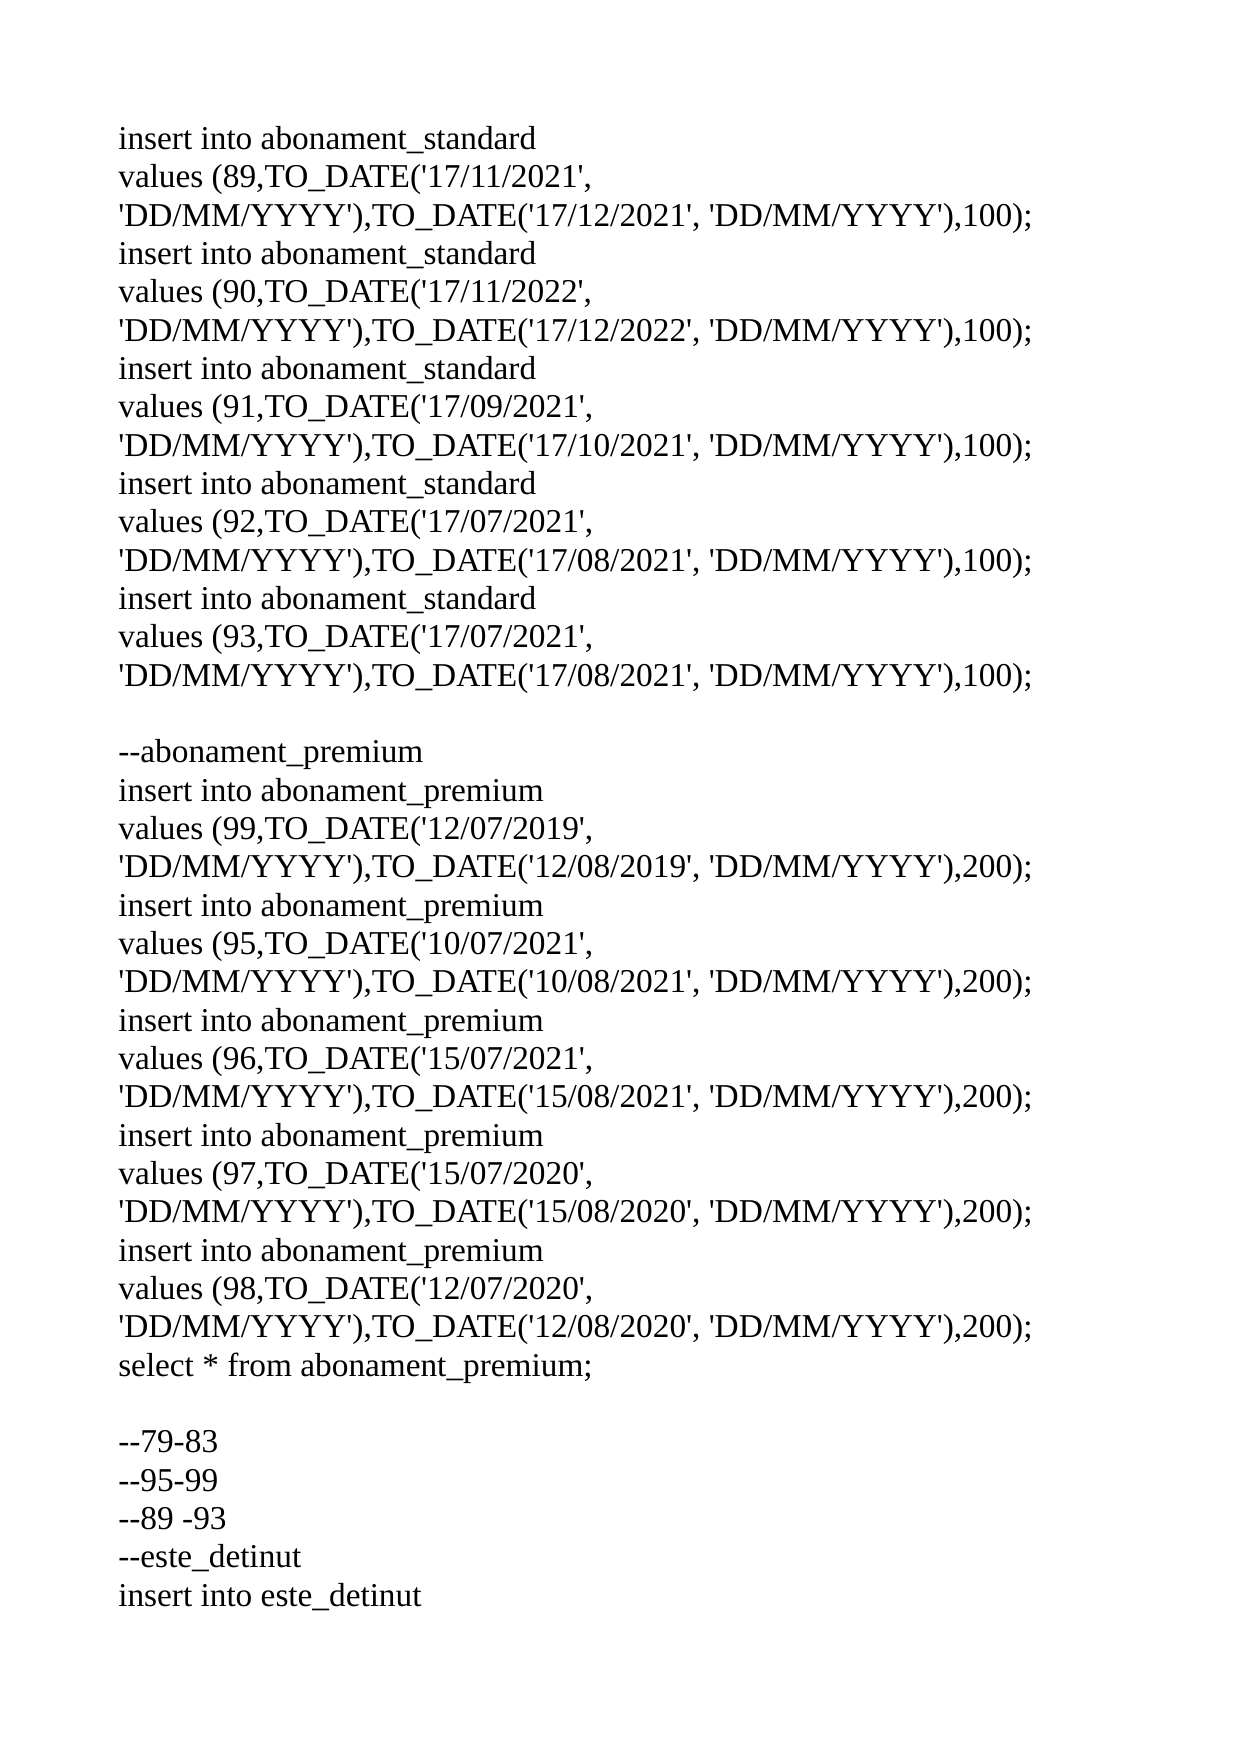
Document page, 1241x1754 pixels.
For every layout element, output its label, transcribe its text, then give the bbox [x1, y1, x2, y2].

text select * from abonament_premium; [118, 1345, 1122, 1383]
text insert into este_detinut [118, 1575, 1122, 1613]
text insert into abonament_premium [118, 885, 1122, 923]
text --95-99 [118, 1460, 1122, 1498]
text insert into abonament_standard [118, 118, 1122, 156]
text values (93,TO_DATE('17/07/2021', 'DD/MM/YYYY'),TO_DATE('17/08/2021', 'DD/MM/YYYY'),100); [118, 616, 1122, 693]
text insert into abonament_premium [118, 770, 1122, 808]
text insert into abonament_standard [118, 463, 1122, 501]
text --abonament_premium [118, 731, 1122, 770]
text --89 -93 [118, 1498, 1122, 1536]
text values (90,TO_DATE('17/11/2022', 'DD/MM/YYYY'),TO_DATE('17/12/2022', 'DD/MM/YYYY'),100); [118, 271, 1122, 348]
text --79-83 [118, 1421, 1122, 1460]
text values (97,TO_DATE('15/07/2020', 'DD/MM/YYYY'),TO_DATE('15/08/2020', 'DD/MM/YYYY'),200); [118, 1153, 1122, 1230]
text values (96,TO_DATE('15/07/2021', 'DD/MM/YYYY'),TO_DATE('15/08/2021', 'DD/MM/YYYY'),200); [118, 1038, 1122, 1115]
text values (91,TO_DATE('17/09/2021', 'DD/MM/YYYY'),TO_DATE('17/10/2021', 'DD/MM/YYYY'),100); [118, 386, 1122, 463]
text values (95,TO_DATE('10/07/2021', 'DD/MM/YYYY'),TO_DATE('10/08/2021', 'DD/MM/YYYY'),200); [118, 923, 1122, 1000]
text insert into abonament_standard [118, 233, 1122, 271]
text values (99,TO_DATE('12/07/2019', 'DD/MM/YYYY'),TO_DATE('12/08/2019', 'DD/MM/YYYY'),200); [118, 808, 1122, 885]
text insert into abonament_premium [118, 1230, 1122, 1268]
text values (92,TO_DATE('17/07/2021', 'DD/MM/YYYY'),TO_DATE('17/08/2021', 'DD/MM/YYYY'),100); [118, 501, 1122, 578]
text insert into abonament_premium [118, 1000, 1122, 1038]
text insert into abonament_standard [118, 578, 1122, 616]
text insert into abonament_standard [118, 348, 1122, 386]
text values (98,TO_DATE('12/07/2020', 'DD/MM/YYYY'),TO_DATE('12/08/2020', 'DD/MM/YYYY'),200); [118, 1268, 1122, 1345]
text values (89,TO_DATE('17/11/2021', 'DD/MM/YYYY'),TO_DATE('17/12/2021', 'DD/MM/YYYY'),100); [118, 156, 1122, 233]
text --este_detinut [118, 1536, 1122, 1575]
text insert into abonament_premium [118, 1115, 1122, 1153]
